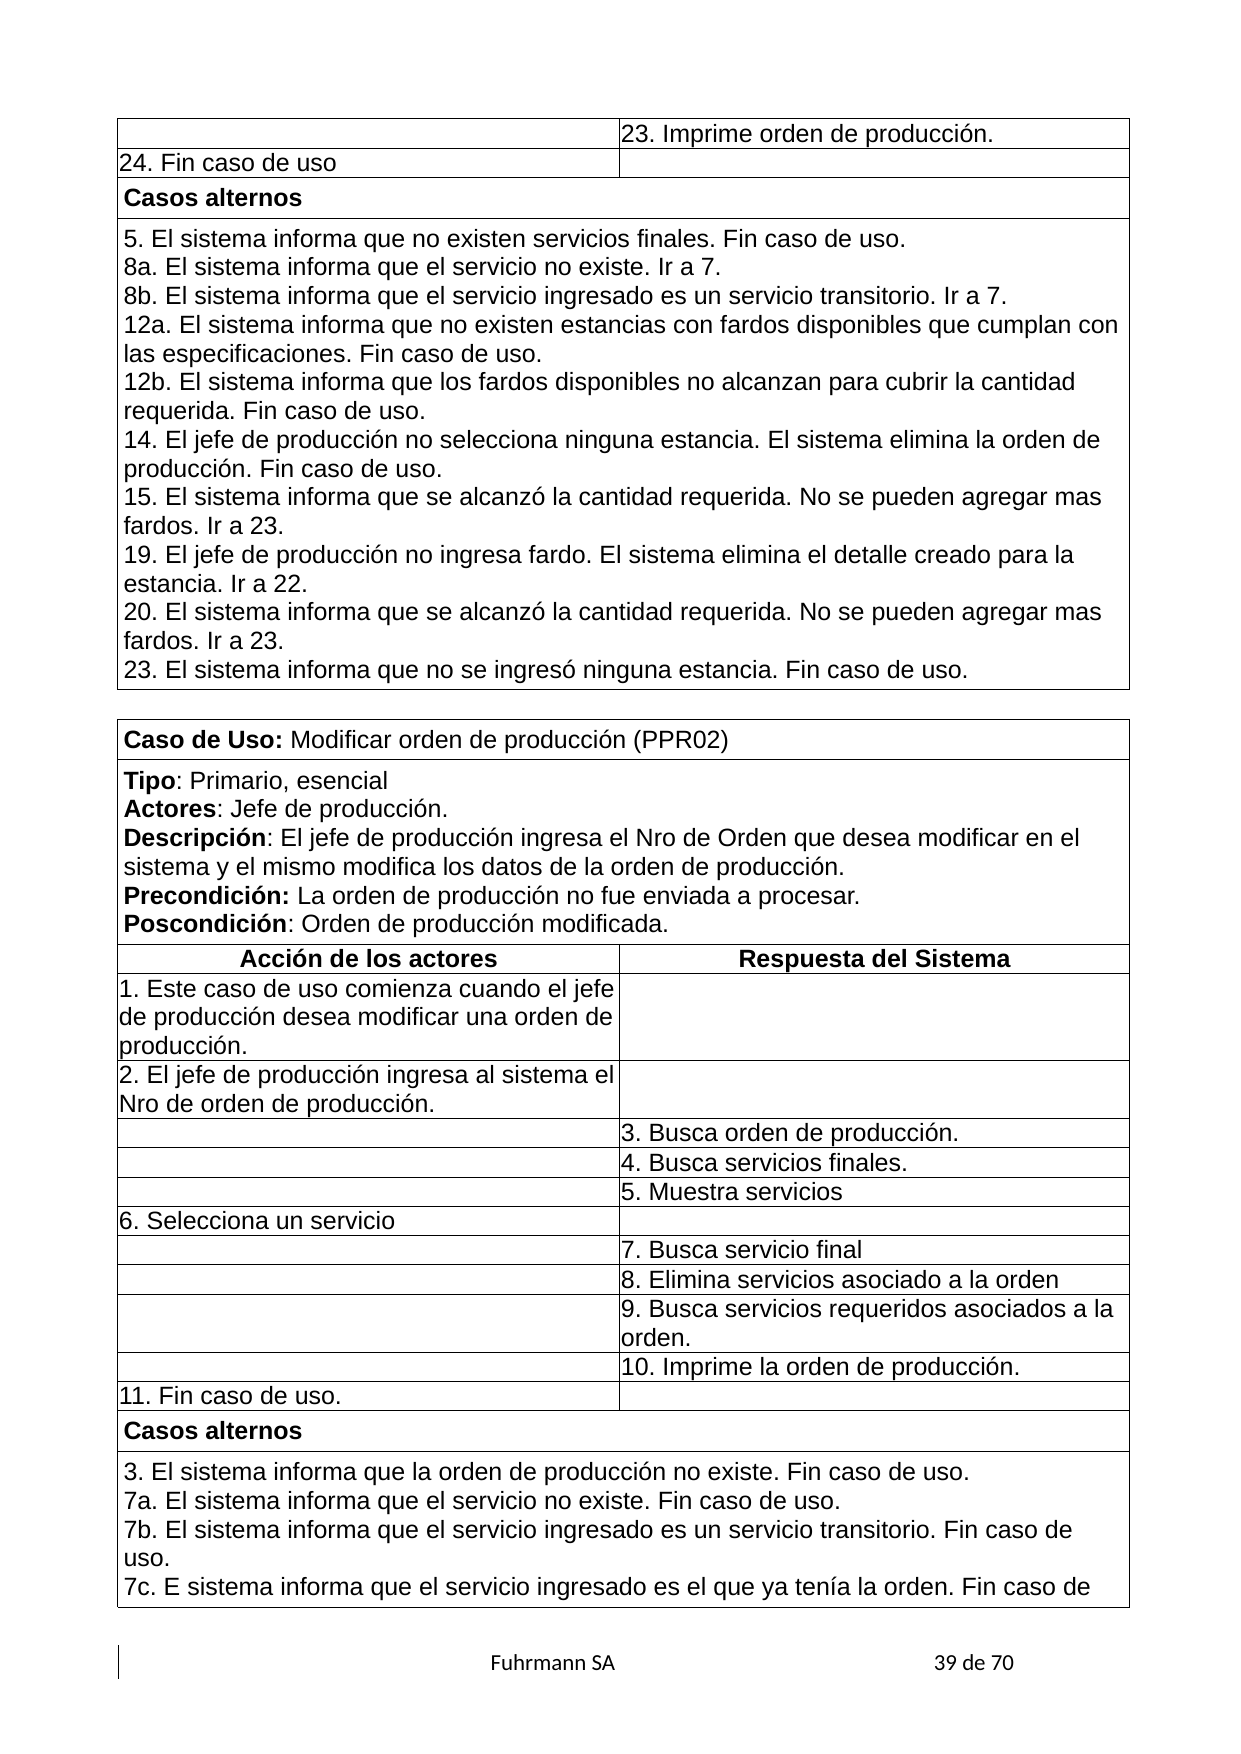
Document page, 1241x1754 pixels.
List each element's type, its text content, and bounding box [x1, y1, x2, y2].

table_cell Tipo: Primario, esencial Actores: Jefe de producción. Descripción: El jefe de producción ingresa el Nro de Orden que desea modificar en el sistema y el mismo modifica los datos de la orden de producción. Precondición: La orden de producción no fue enviada a procesar. Poscondición: Orden de producción modificada. [118, 760, 1129, 944]
table_cell 5. Muestra servicios [620, 1178, 1129, 1206]
table_cell 23. Imprime orden de producción. [620, 119, 1129, 147]
table_cell [118, 1119, 619, 1147]
table_header Caso de Uso: Modificar orden de producción (PPR02) [118, 720, 1129, 759]
table_cell [118, 1236, 619, 1264]
table_cell [118, 1295, 619, 1352]
table_cell 11. Fin caso de uso. [118, 1382, 619, 1410]
table_cell [620, 1061, 1129, 1118]
table_cell 3. El sistema informa que la orden de producción no existe. Fin caso de uso. 7a. El sistema informa que el servicio no existe. Fin caso de uso. 7b. El sistema informa que el servicio ingresado es un servicio transitorio. Fin caso de uso. 7c. E sistema informa que el servicio ingresado es el que ya tenía la orden. Fin caso de [118, 1452, 1129, 1607]
table_cell [620, 1382, 1129, 1410]
table_cell 4. Busca servicios finales. [620, 1148, 1129, 1176]
table_cell [118, 1148, 619, 1176]
table_cell 9. Busca servicios requeridos asociados a la orden. [620, 1295, 1129, 1352]
table_cell [118, 1265, 619, 1293]
table_cell [118, 1178, 619, 1206]
table_cell Casos alternos [118, 178, 1129, 217]
table_cell 8. Elimina servicios asociado a la orden [620, 1265, 1129, 1293]
table_cell 24. Fin caso de uso [118, 149, 619, 177]
table_cell [620, 149, 1129, 177]
table_cell [118, 119, 619, 147]
table_cell Acción de los actores [118, 945, 619, 973]
table_cell 3. Busca orden de producción. [620, 1119, 1129, 1147]
table_cell [620, 1207, 1129, 1235]
table_cell Respuesta del Sistema [620, 945, 1129, 973]
table_cell 2. El jefe de producción ingresa al sistema el Nro de orden de producción. [118, 1061, 619, 1118]
table_cell 6. Selecciona un servicio [118, 1207, 619, 1235]
table_cell Casos alternos [118, 1411, 1129, 1451]
table_cell 5. El sistema informa que no existen servicios finales. Fin caso de uso. 8a. El sistema informa que el servicio no existe. Ir a 7. 8b. El sistema informa que el servicio ingresado es un servicio transitorio. Ir a 7. 12a. El sistema informa que no existen estancias con fardos disponibles que cumplan con las especificaciones. Fin caso de uso. 12b. El sistema informa que los fardos disponibles no alcanzan para cubrir la cantidad requerida. Fin caso de uso. 14. El jefe de producción no selecciona ninguna estancia. El sistema elimina la orden de producción. Fin caso de uso. 15. El sistema informa que se alcanzó la cantidad requerida. No se pueden agregar mas fardos. Ir a 23. 19. El jefe de producción no ingresa fardo. El sistema elimina el detalle creado para la estancia. Ir a 22. 20. El sistema informa que se alcanzó la cantidad requerida. No se pueden agregar mas fardos. Ir a 23. 23. El sistema informa que no se ingresó ninguna estancia. Fin caso de uso. [118, 219, 1129, 689]
table_cell 1. Este caso de uso comienza cuando el jefe de producción desea modificar una orden de producción. [118, 974, 619, 1060]
table_cell [620, 974, 1129, 1060]
table_cell [118, 1353, 619, 1381]
table_cell 10. Imprime la orden de producción. [620, 1353, 1129, 1381]
table_cell 7. Busca servicio final [620, 1236, 1129, 1264]
